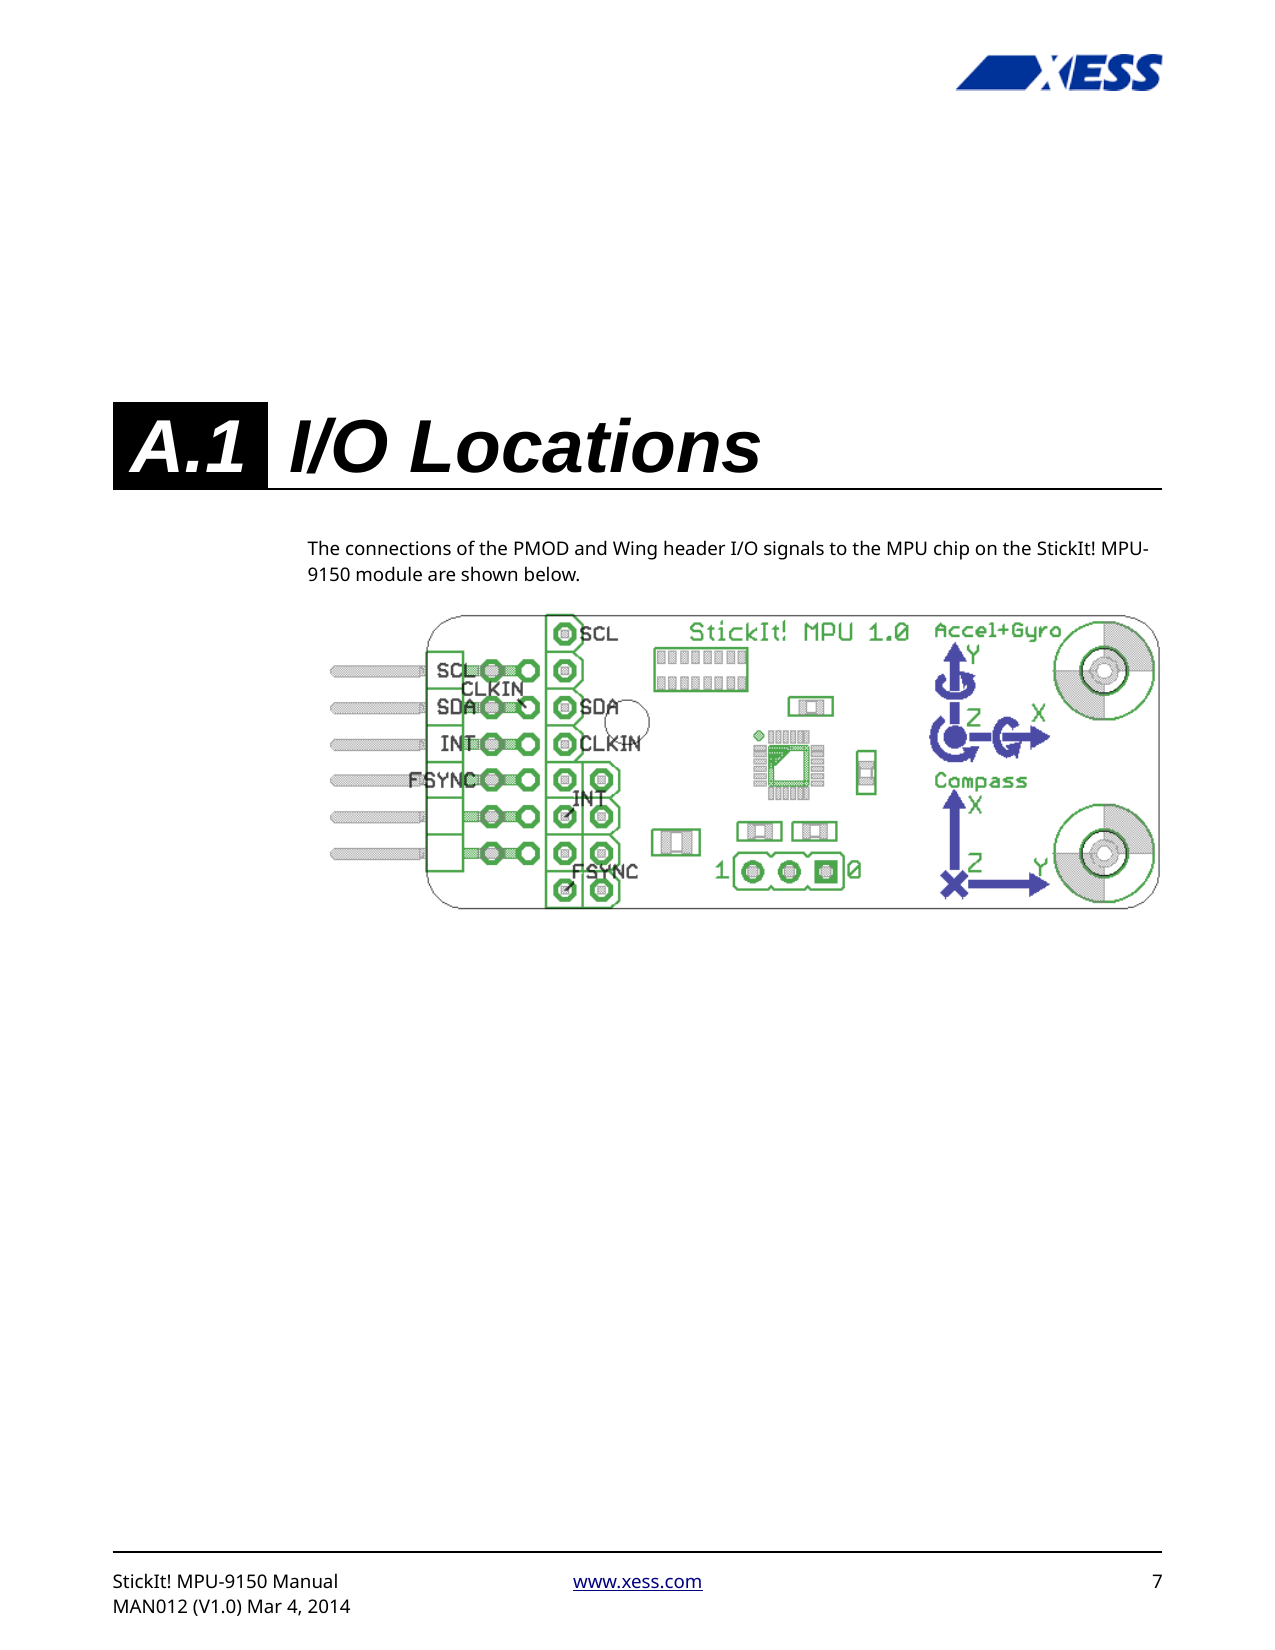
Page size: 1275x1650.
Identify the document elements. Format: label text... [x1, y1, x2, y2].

picture [955, 54, 1163, 91]
text The connections of the PMOD and Wing header I/O signals to the MPU chip on the StickIt! MPU-9150 module are shown below. [307, 535, 1162, 586]
picture [307, 598, 1172, 924]
subtitle I/O Locations [268, 402, 1162, 488]
